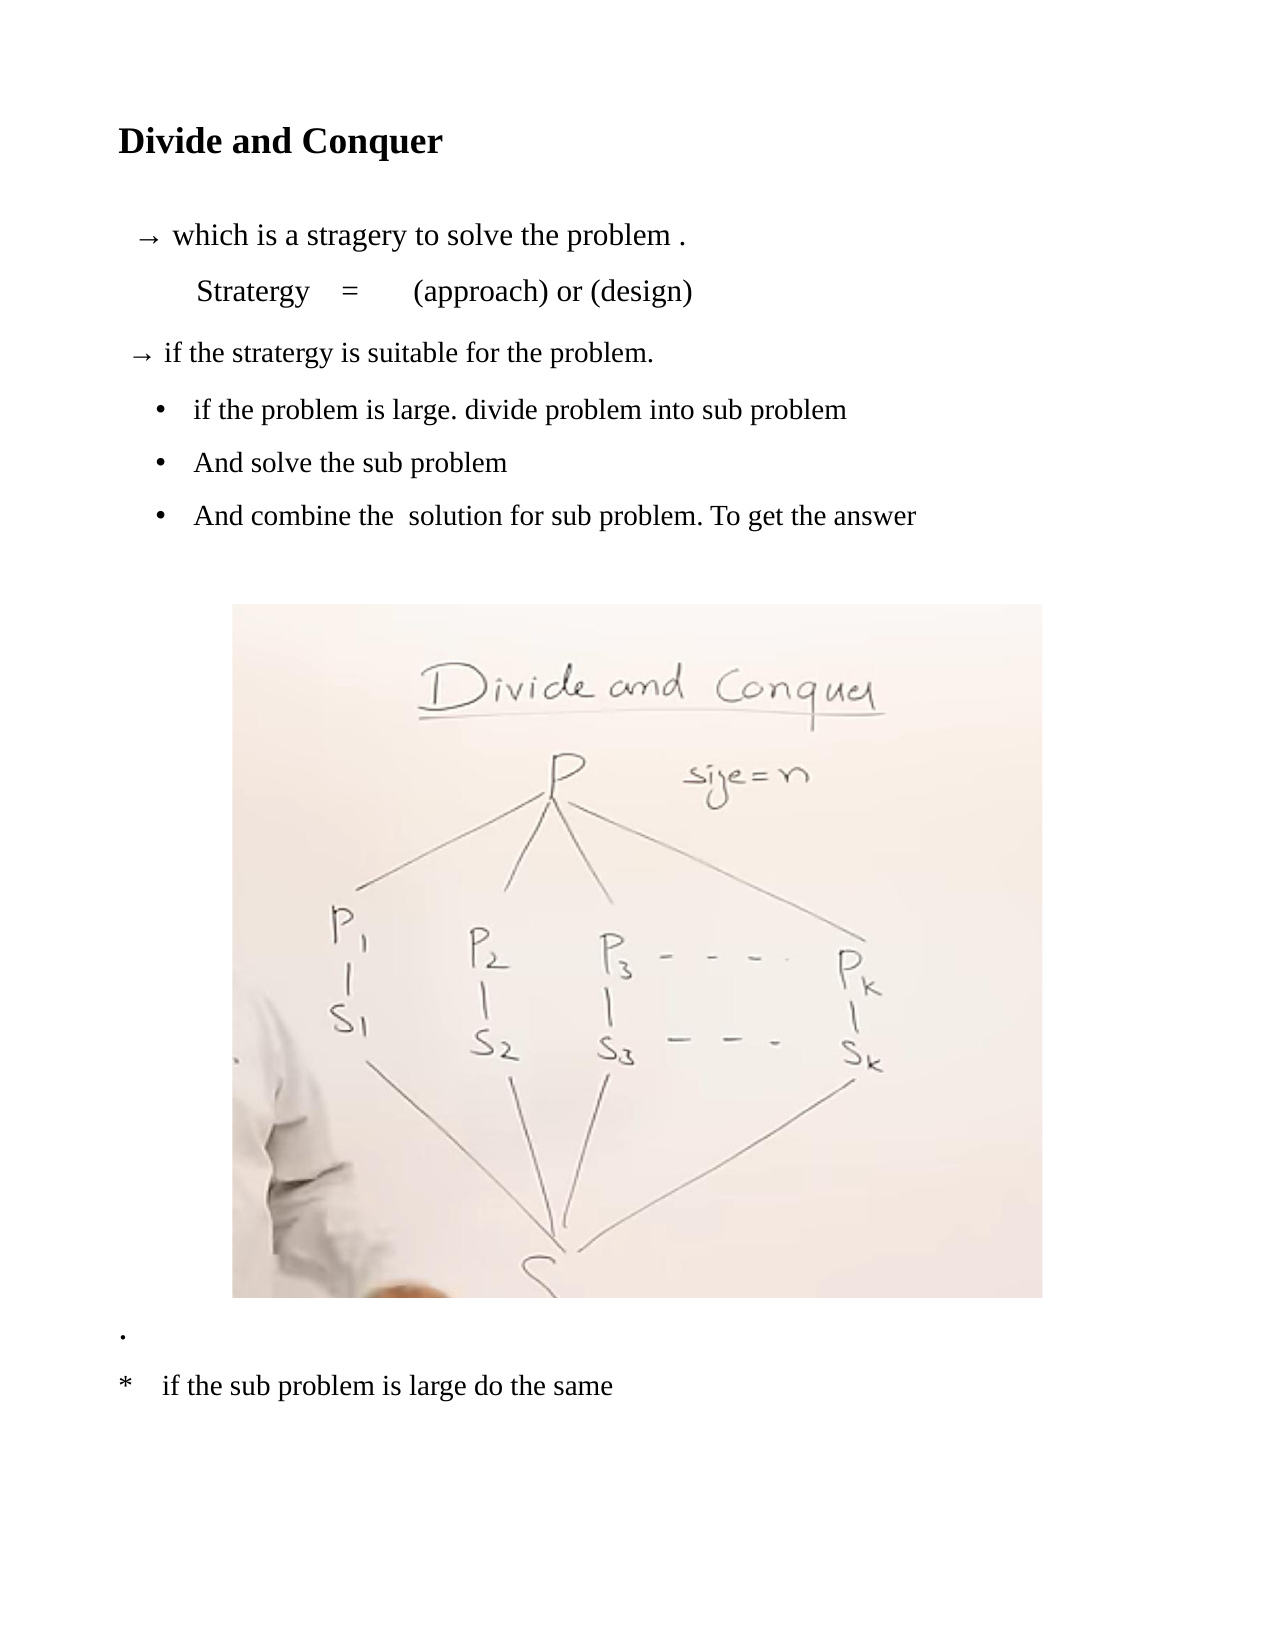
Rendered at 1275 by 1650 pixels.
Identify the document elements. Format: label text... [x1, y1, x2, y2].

text Stratergy = (approach) or (design) [118, 272, 1157, 308]
picture [232, 604, 1043, 1298]
list And solve the sub problem [156, 445, 1157, 479]
text Divide and Conquer → which is a stragery to solve the problem . [118, 118, 1157, 252]
text * if the sub problem is large do the same [118, 1368, 1157, 1402]
list if the problem is large. divide problem into sub problem [156, 392, 1157, 426]
text → if the stratergy is suitable for the problem. [118, 328, 1157, 371]
list And combine the solution for sub problem. To get the answer [156, 498, 1157, 532]
text . [118, 605, 1157, 1347]
